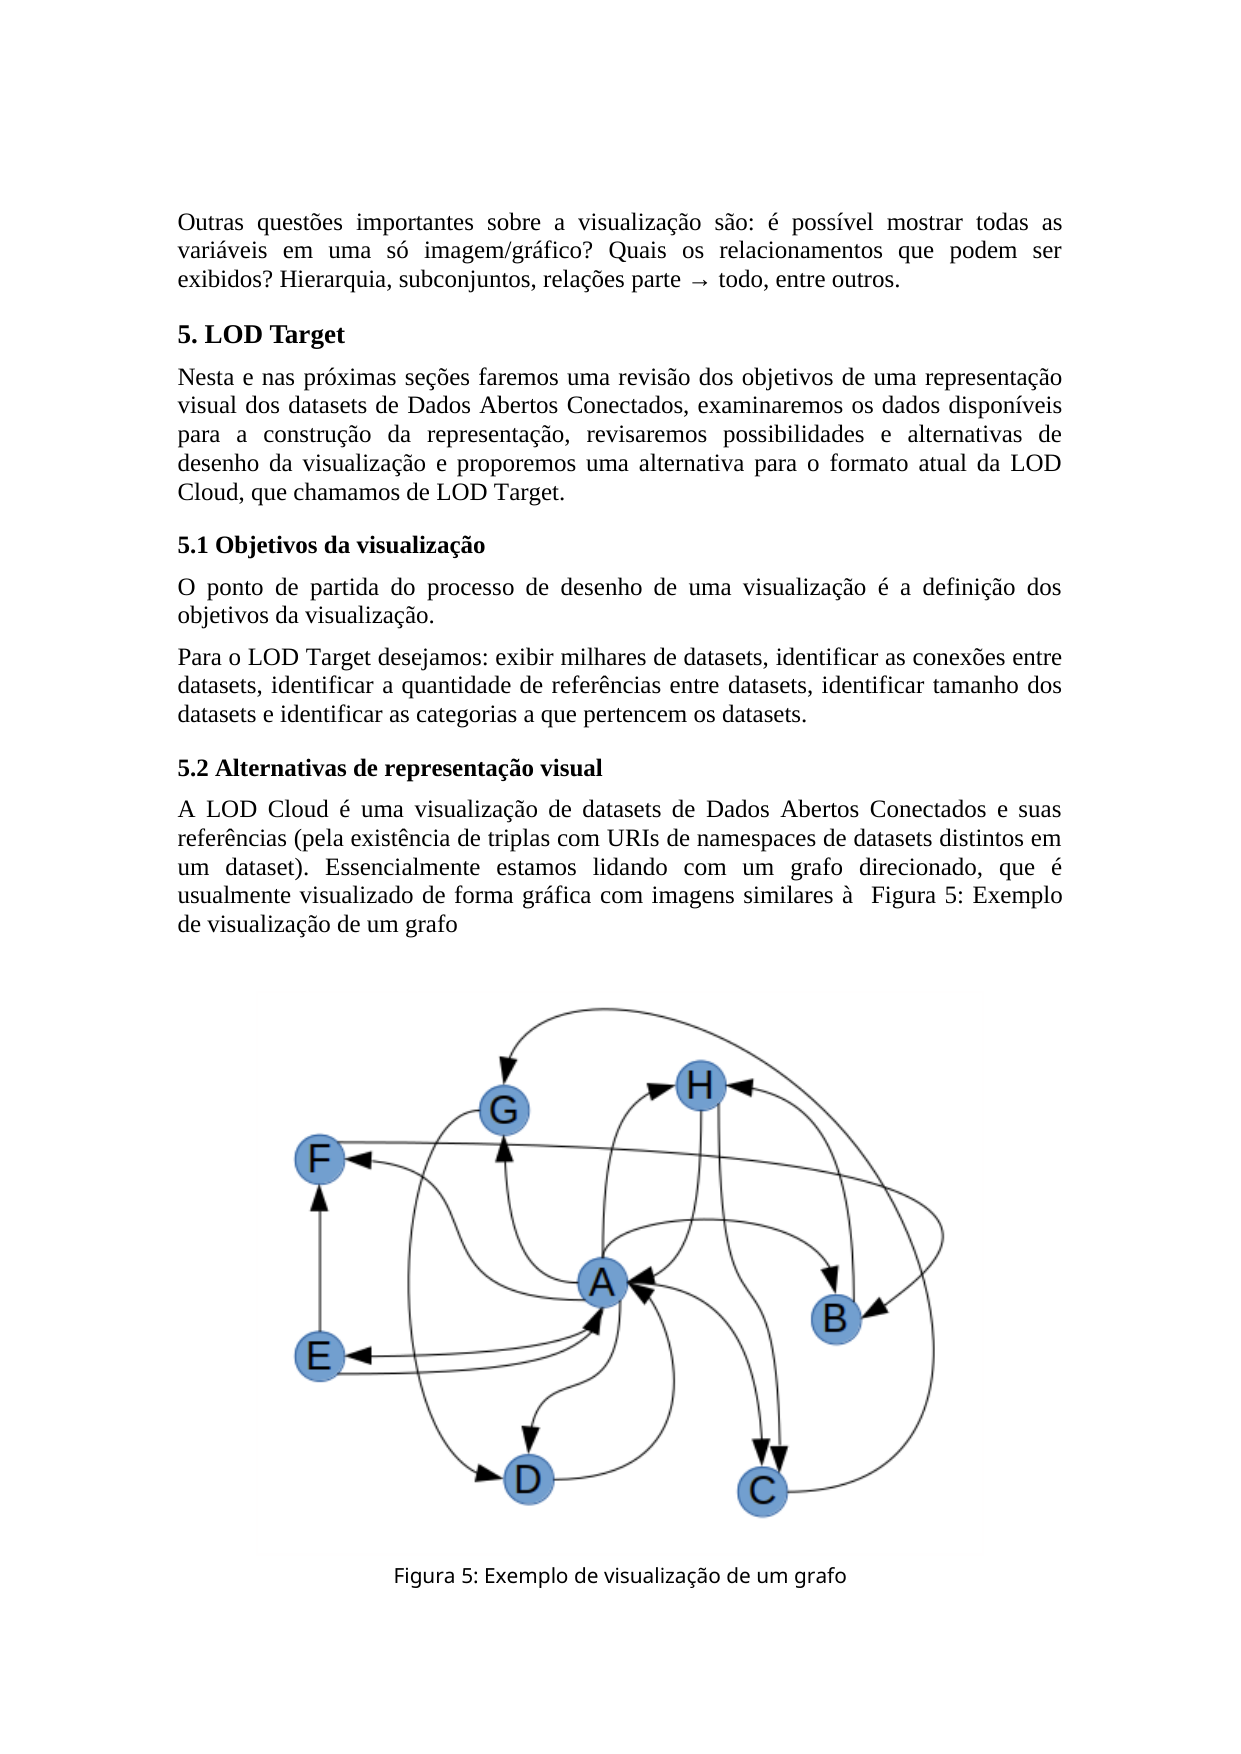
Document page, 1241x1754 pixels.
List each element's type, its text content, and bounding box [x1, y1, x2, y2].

subtitle 5.2 Alternativas de representação visual [177, 753, 1063, 782]
text Para o LOD Target desejamos: exibir milhares de datasets, identificar as conexões entre datasets, identificar a quantidade de referências entre datasets, identificar tamanho dos datasets e identificar as categorias a que pertencem os datasets. [177, 642, 1063, 728]
picture [256, 991, 985, 1556]
text Outras questões importantes sobre a visualização são: é possível mostrar todas as variáveis em uma só imagem/gráfico? Quais os relacionamentos que podem ser exibidos? Hierarquia, subconjuntos, relações parte → todo, entre outros. [177, 207, 1063, 293]
text Figura 5: Exemplo de visualização de um grafo [256, 1556, 984, 1589]
text O ponto de partida do processo de desenho de uma visualização é a definição dos objetivos da visualização. [177, 572, 1063, 629]
subtitle 5.1 Objetivos da visualização [177, 530, 1063, 559]
text A LOD Cloud é uma visualização de datasets de Dados Abertos Conectados e suas referências (pela existência de triplas com URIs de namespaces de datasets distintos em um dataset). Essencialmente estamos lidando com um grafo direcionado, que é usualmente visualizado de forma gráfica com imagens similares à Figura 5: Exemplo de visualização de um grafo [177, 794, 1063, 938]
subtitle 5. LOD Target [177, 318, 1063, 349]
text Nesta e nas próximas seções faremos uma revisão dos objetivos de uma representação visual dos datasets de Dados Abertos Conectados, examinaremos os dados disponíveis para a construção da representação, revisaremos possibilidades e alternativas de desenho da visualização e proporemos uma alternativa para o formato atual da LOD Cloud, que chamamos de LOD Target. [177, 362, 1063, 505]
